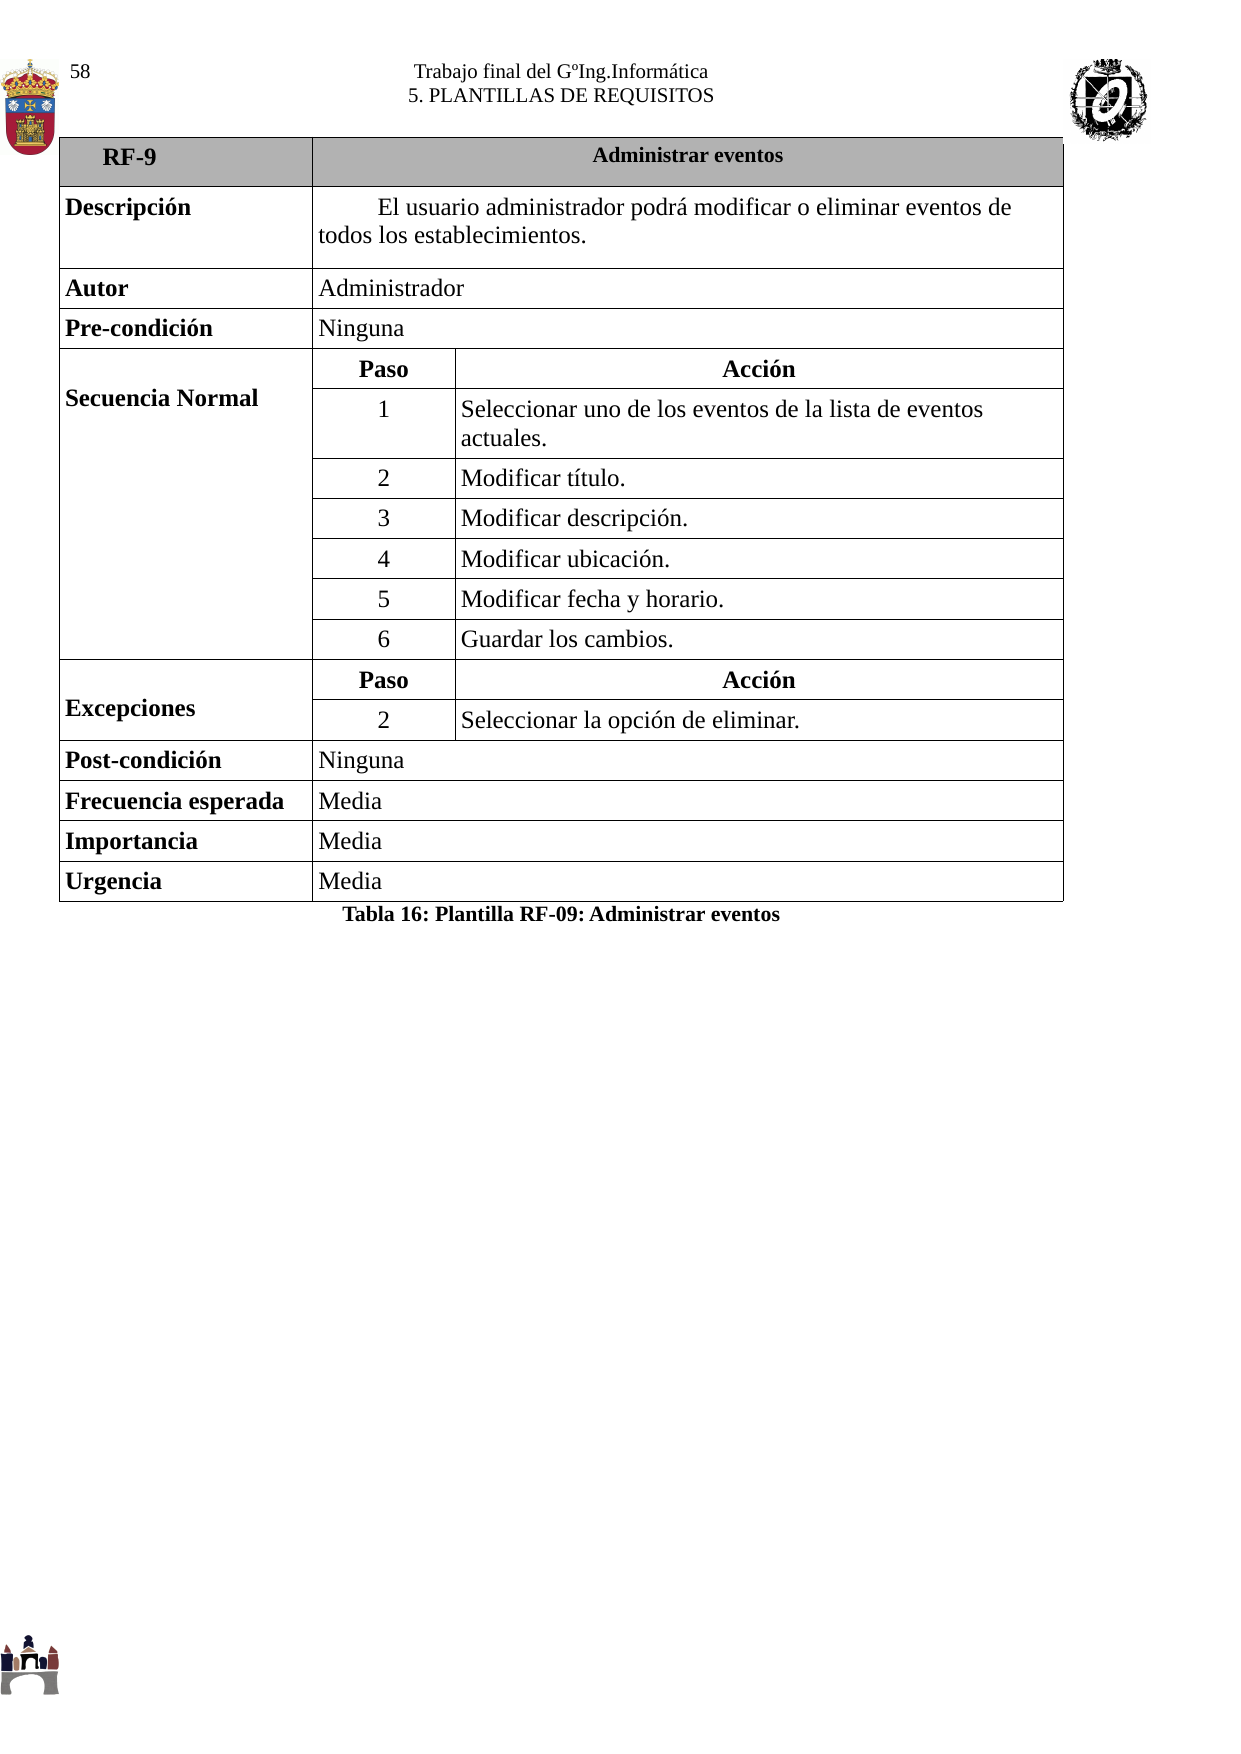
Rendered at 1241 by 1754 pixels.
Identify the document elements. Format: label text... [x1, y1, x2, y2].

table_cell El usuario administrador podrá modificar o eliminar eventos de todos los establecimientos. [313, 187, 1063, 267]
table_cell Descripción [60, 187, 312, 267]
table_cell Urgencia [60, 862, 312, 901]
table_cell 1 [313, 389, 455, 457]
table_cell Paso [313, 660, 455, 699]
table_cell Post-condición [60, 741, 312, 780]
picture [0, 59, 59, 155]
table_cell Guardar los cambios. [456, 620, 1063, 659]
table_cell Modificar descripción. [456, 499, 1063, 538]
table_header [60, 138, 312, 186]
table_cell Excepciones [60, 660, 312, 739]
table_cell Paso [313, 349, 455, 388]
table_cell 5 [313, 579, 455, 619]
table_cell Importancia [60, 821, 312, 861]
table_cell Administrador [313, 269, 1063, 308]
table_cell Media [313, 862, 1063, 901]
table_cell Ninguna [313, 741, 1063, 780]
table_cell Modificar fecha y horario. [456, 579, 1063, 619]
table_cell Media [313, 821, 1063, 861]
table_cell Pre-condición [60, 309, 312, 348]
table_cell Seleccionar uno de los eventos de la lista de eventos actuales. [456, 389, 1063, 457]
table_cell Modificar título. [456, 459, 1063, 498]
table_cell Acción [456, 349, 1063, 388]
picture [0, 1634, 59, 1695]
table_cell Modificar ubicación. [456, 539, 1063, 578]
table_cell Seleccionar la opción de eliminar. [456, 700, 1063, 739]
table_cell Secuencia Normal [60, 349, 312, 659]
table_cell 2 [313, 700, 455, 739]
text Tabla 16: Plantilla RF-09: Administrar eventos [59, 902, 1063, 926]
table_cell 4 [313, 539, 455, 578]
table_cell Ninguna [313, 309, 1063, 348]
picture [1063, 59, 1152, 144]
table_cell 2 [313, 459, 455, 498]
table_cell Autor [60, 269, 312, 308]
table_header Administrar eventos [313, 138, 1063, 186]
table_cell Acción [456, 660, 1063, 699]
table_cell 6 [313, 620, 455, 659]
table_cell 3 [313, 499, 455, 538]
table_cell Media [313, 781, 1063, 820]
table_cell Frecuencia esperada [60, 781, 312, 820]
